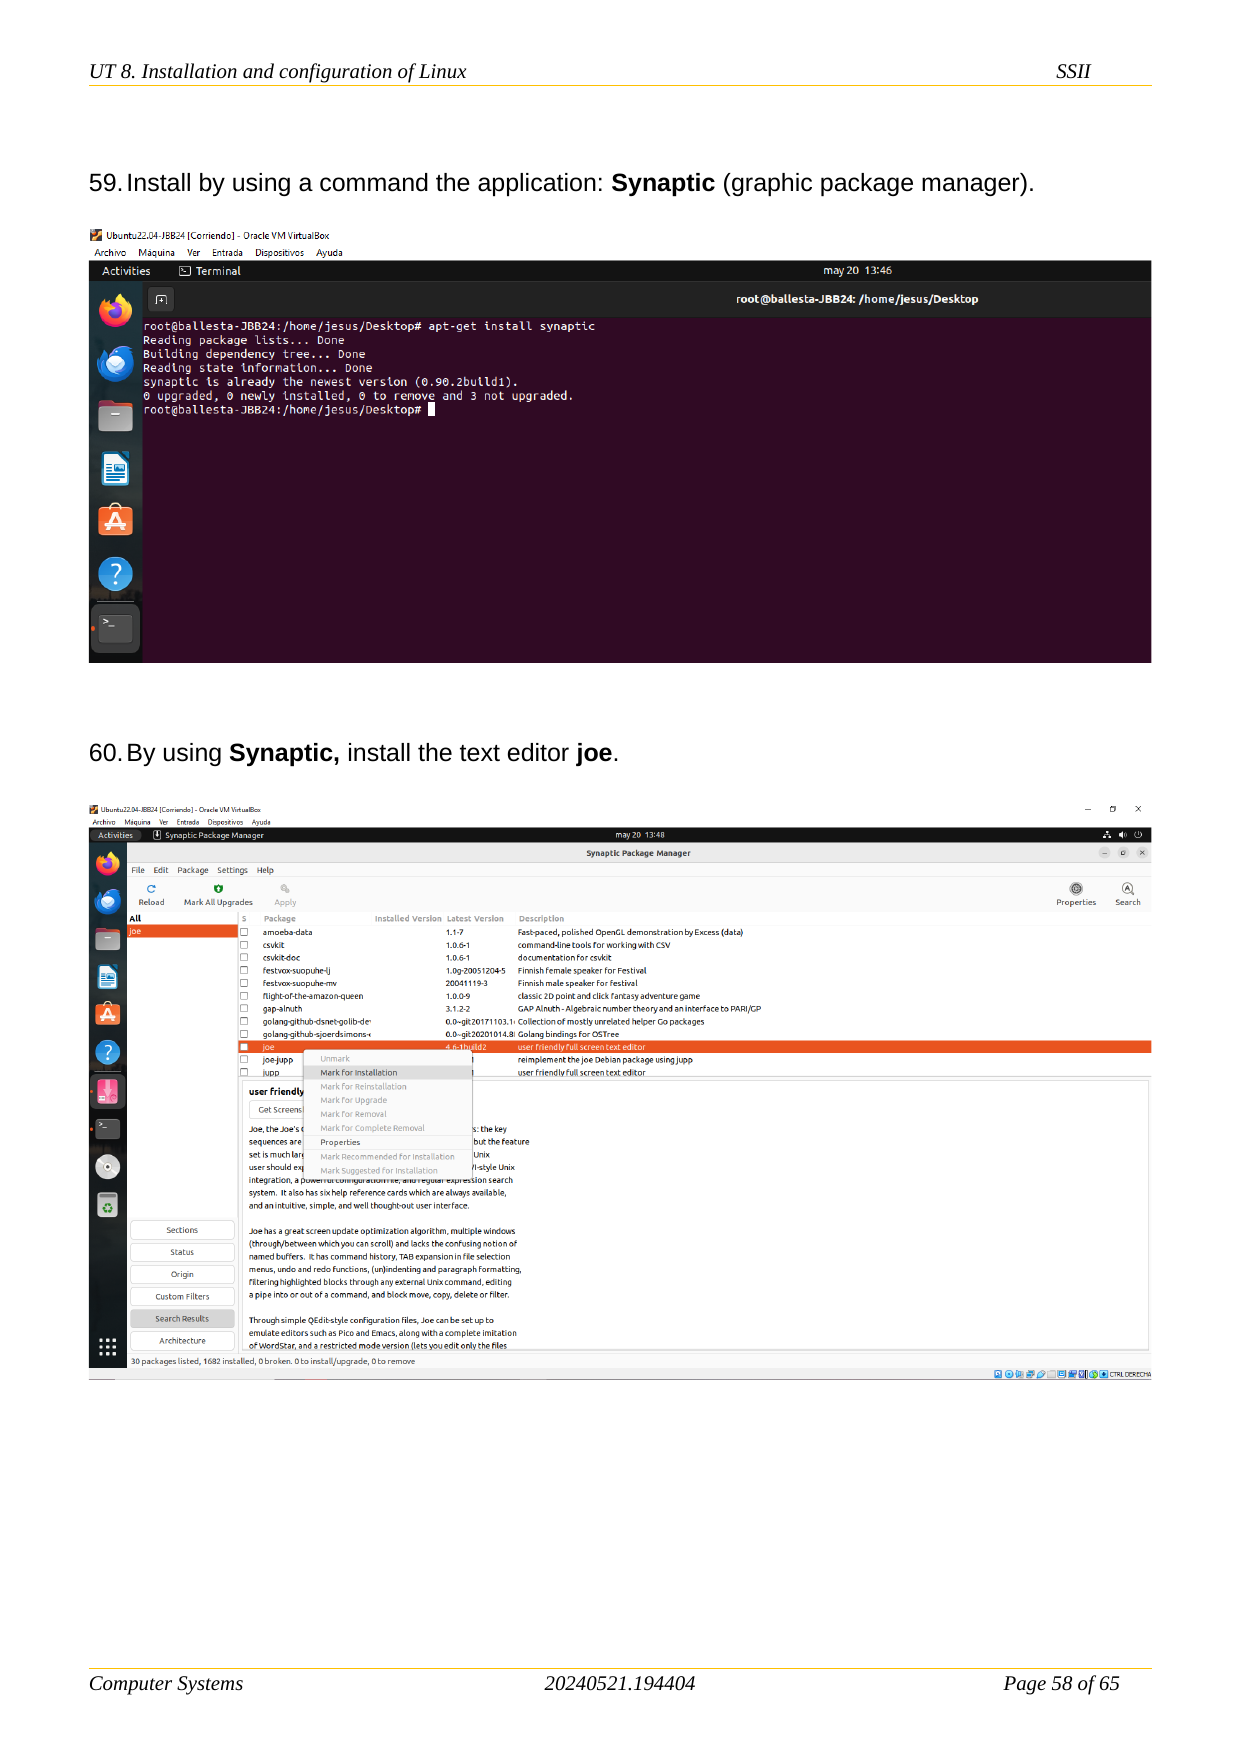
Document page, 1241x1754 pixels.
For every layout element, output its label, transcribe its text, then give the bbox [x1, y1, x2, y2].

list Install by using a command the application: Synaptic (graphic package manager). [89, 168, 1152, 197]
picture [88, 803, 1152, 1380]
picture [88, 226, 1152, 663]
list By using Synaptic, install the text editor joe. [89, 738, 1152, 766]
